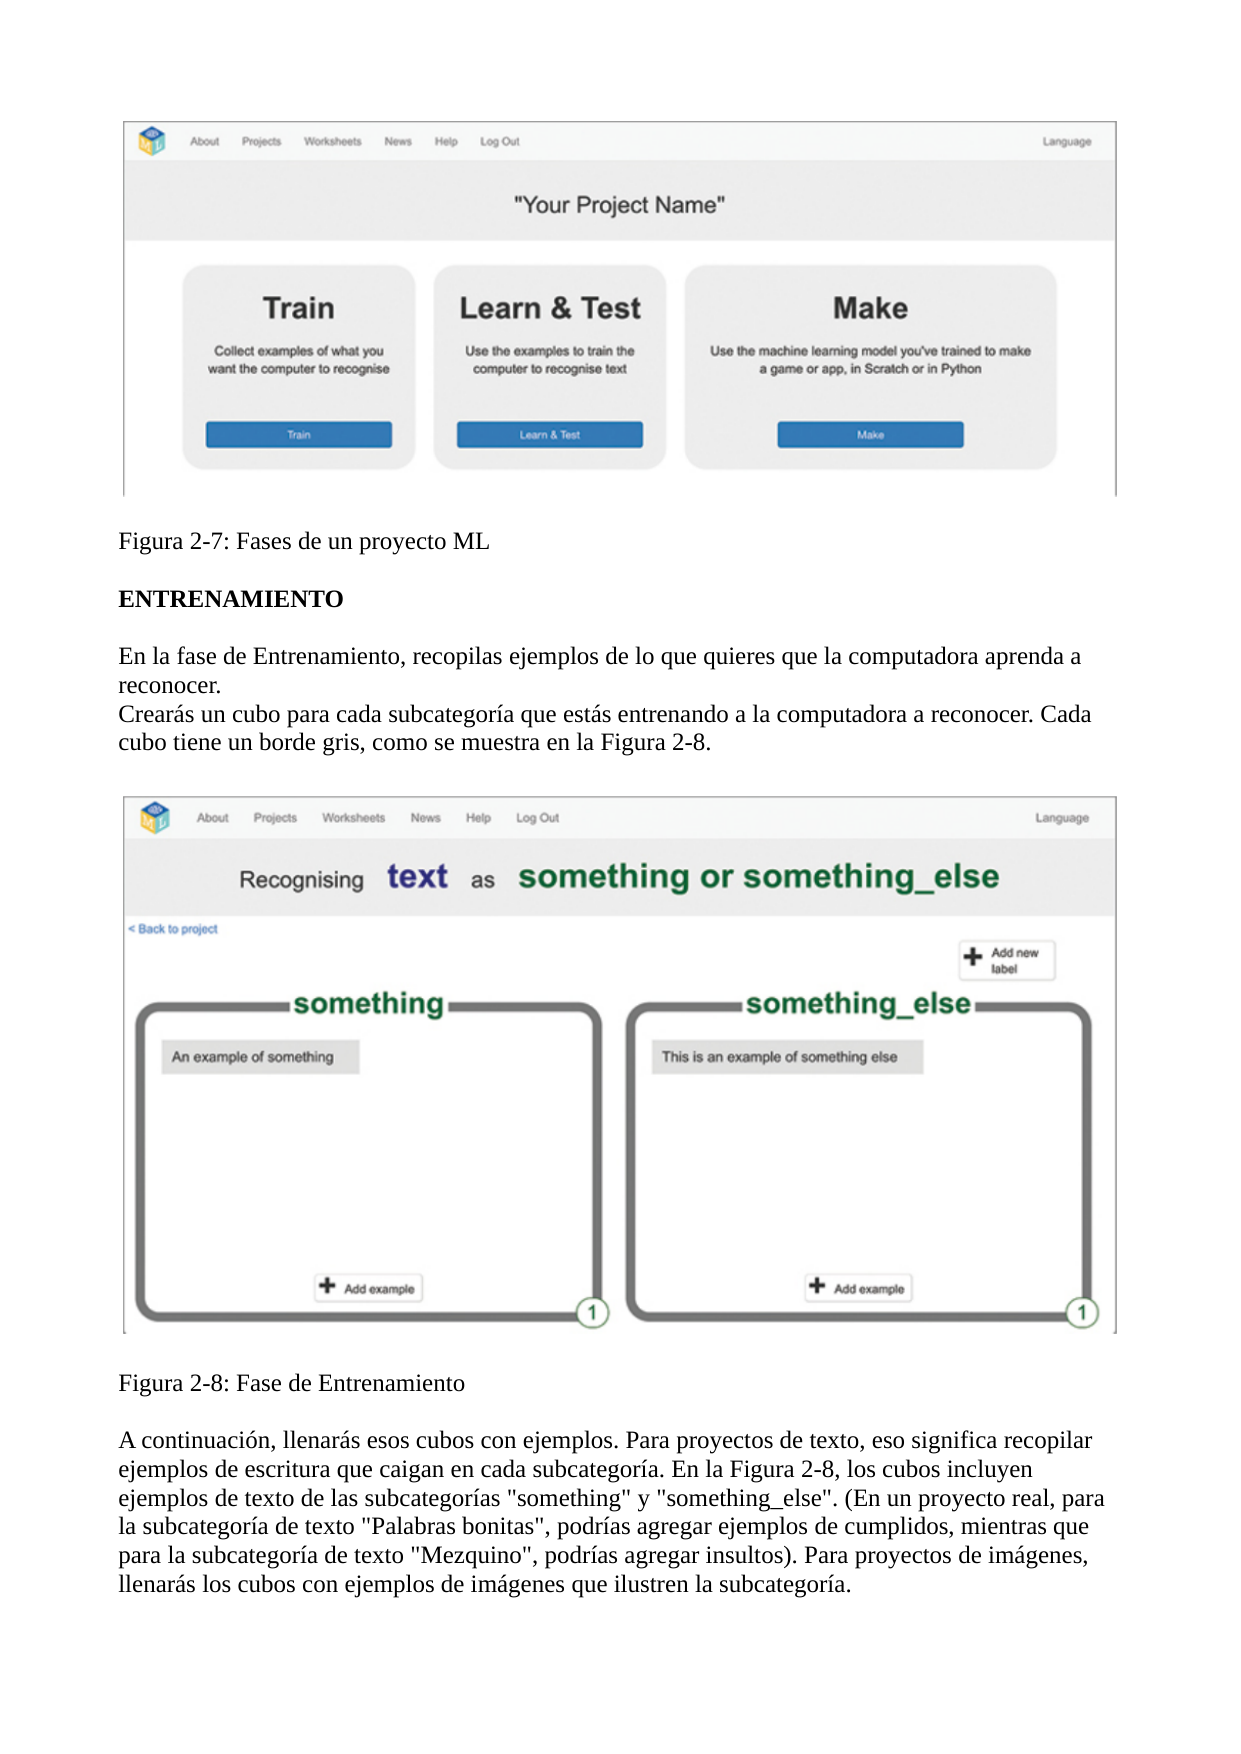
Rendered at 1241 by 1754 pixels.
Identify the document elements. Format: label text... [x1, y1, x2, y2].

picture [118, 118, 1123, 498]
text Figura 2-7: Fases de un proyecto ML [118, 526, 1122, 555]
text Crearás un cubo para cada subcategoría que estás entrenando a la computadora a reconocer. Cada cubo tiene un borde gris, como se muestra en la Figura 2-8. [118, 699, 1122, 756]
text En la fase de Entrenamiento, recopilas ejemplos de lo que quieres que la computadora aprenda a reconocer. [118, 641, 1122, 699]
text A continuación, llenarás esos cubos con ejemplos. Para proyectos de texto, eso significa recopilar ejemplos de escritura que caigan en cada subcategoría. En la Figura 2-8, los cubos incluyen ejemplos de texto de las subcategorías "something" y "something_else". (En un proyecto real, para la subcategoría de texto "Palabras bonitas", podrías agregar ejemplos de cumplidos, mientras que para la subcategoría de texto "Mezquino", podrías agregar insultos). Para proyectos de imágenes, llenarás los cubos con ejemplos de imágenes que ilustren la subcategoría. [118, 1425, 1122, 1598]
picture [118, 785, 1123, 1339]
text Figura 2-8: Fase de Entrenamiento [118, 1368, 1122, 1396]
text ENTRENAMIENTO [118, 584, 1122, 612]
